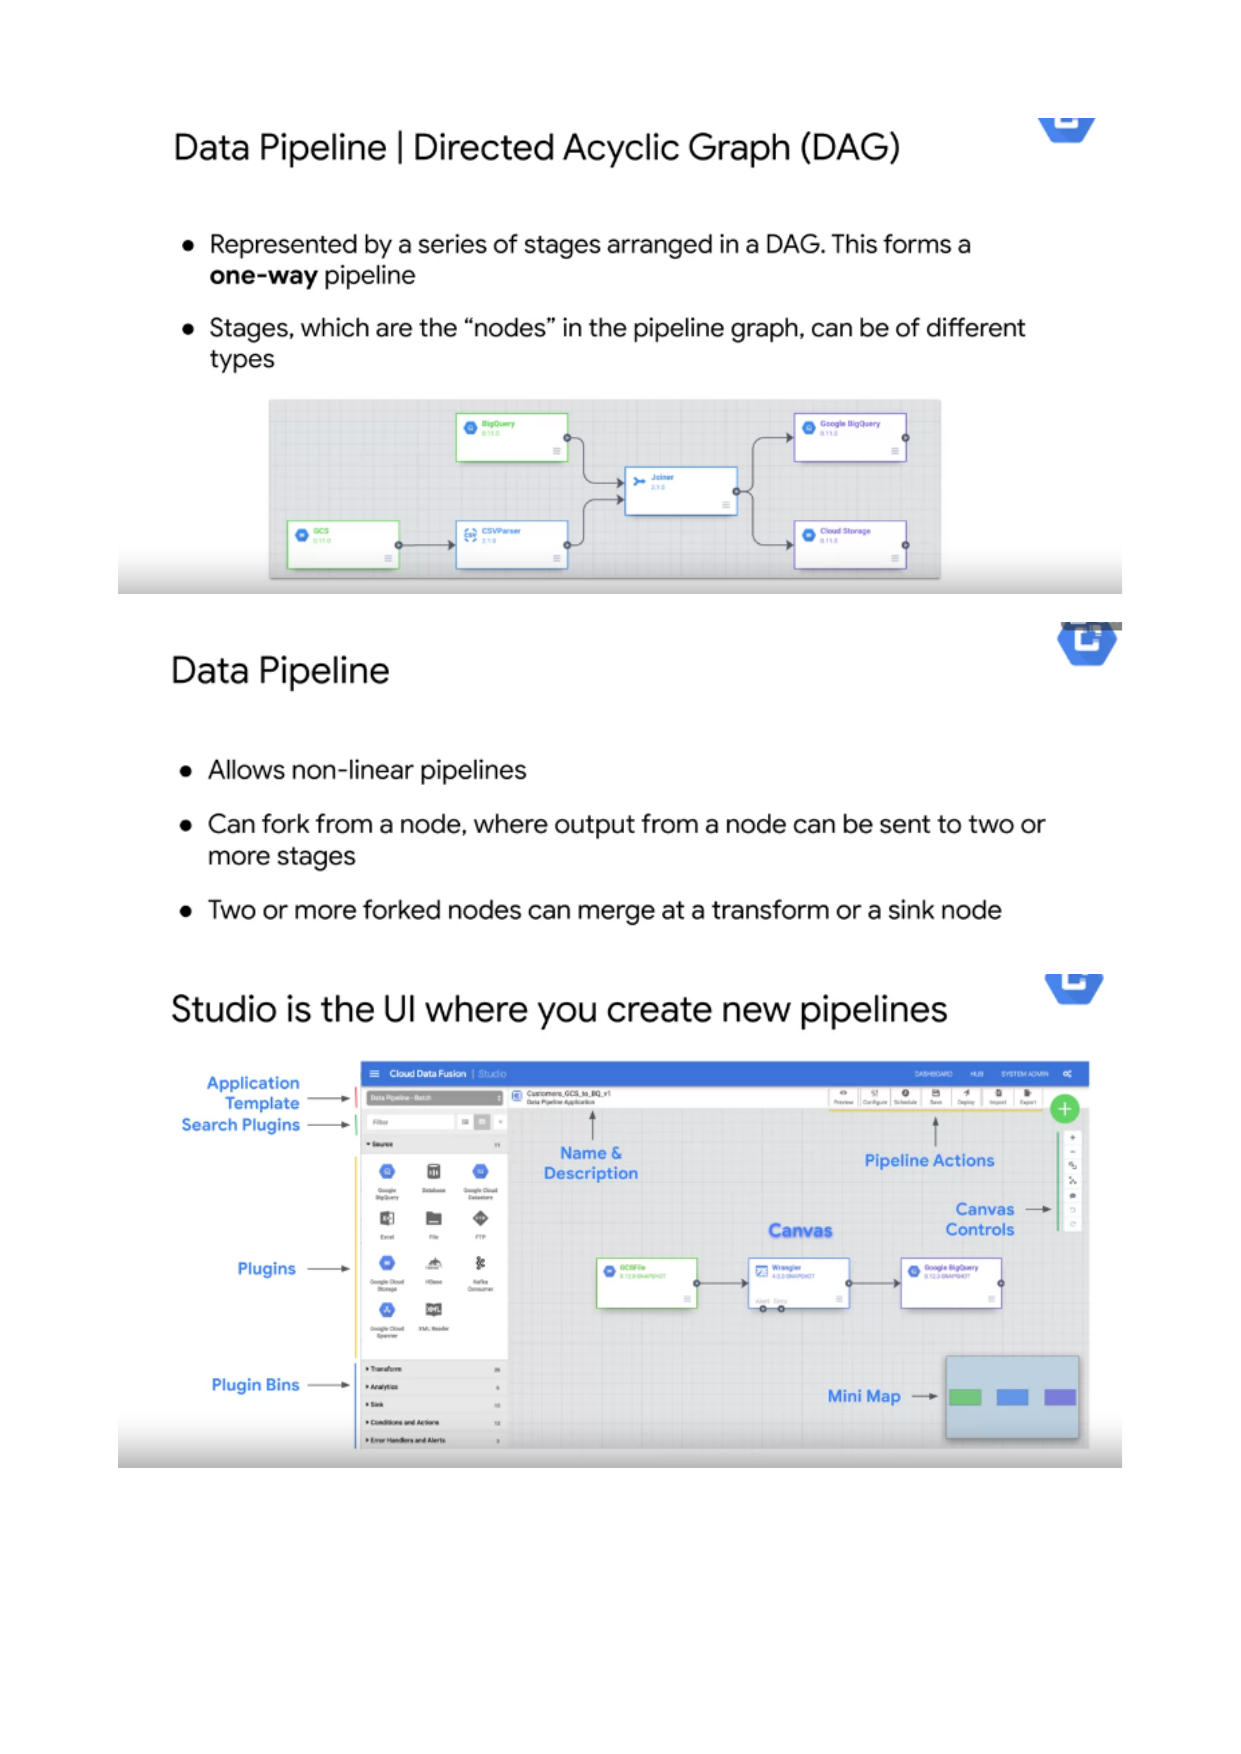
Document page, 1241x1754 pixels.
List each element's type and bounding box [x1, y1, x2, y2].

picture [118, 622, 1123, 946]
picture [118, 974, 1123, 1468]
picture [118, 118, 1123, 594]
